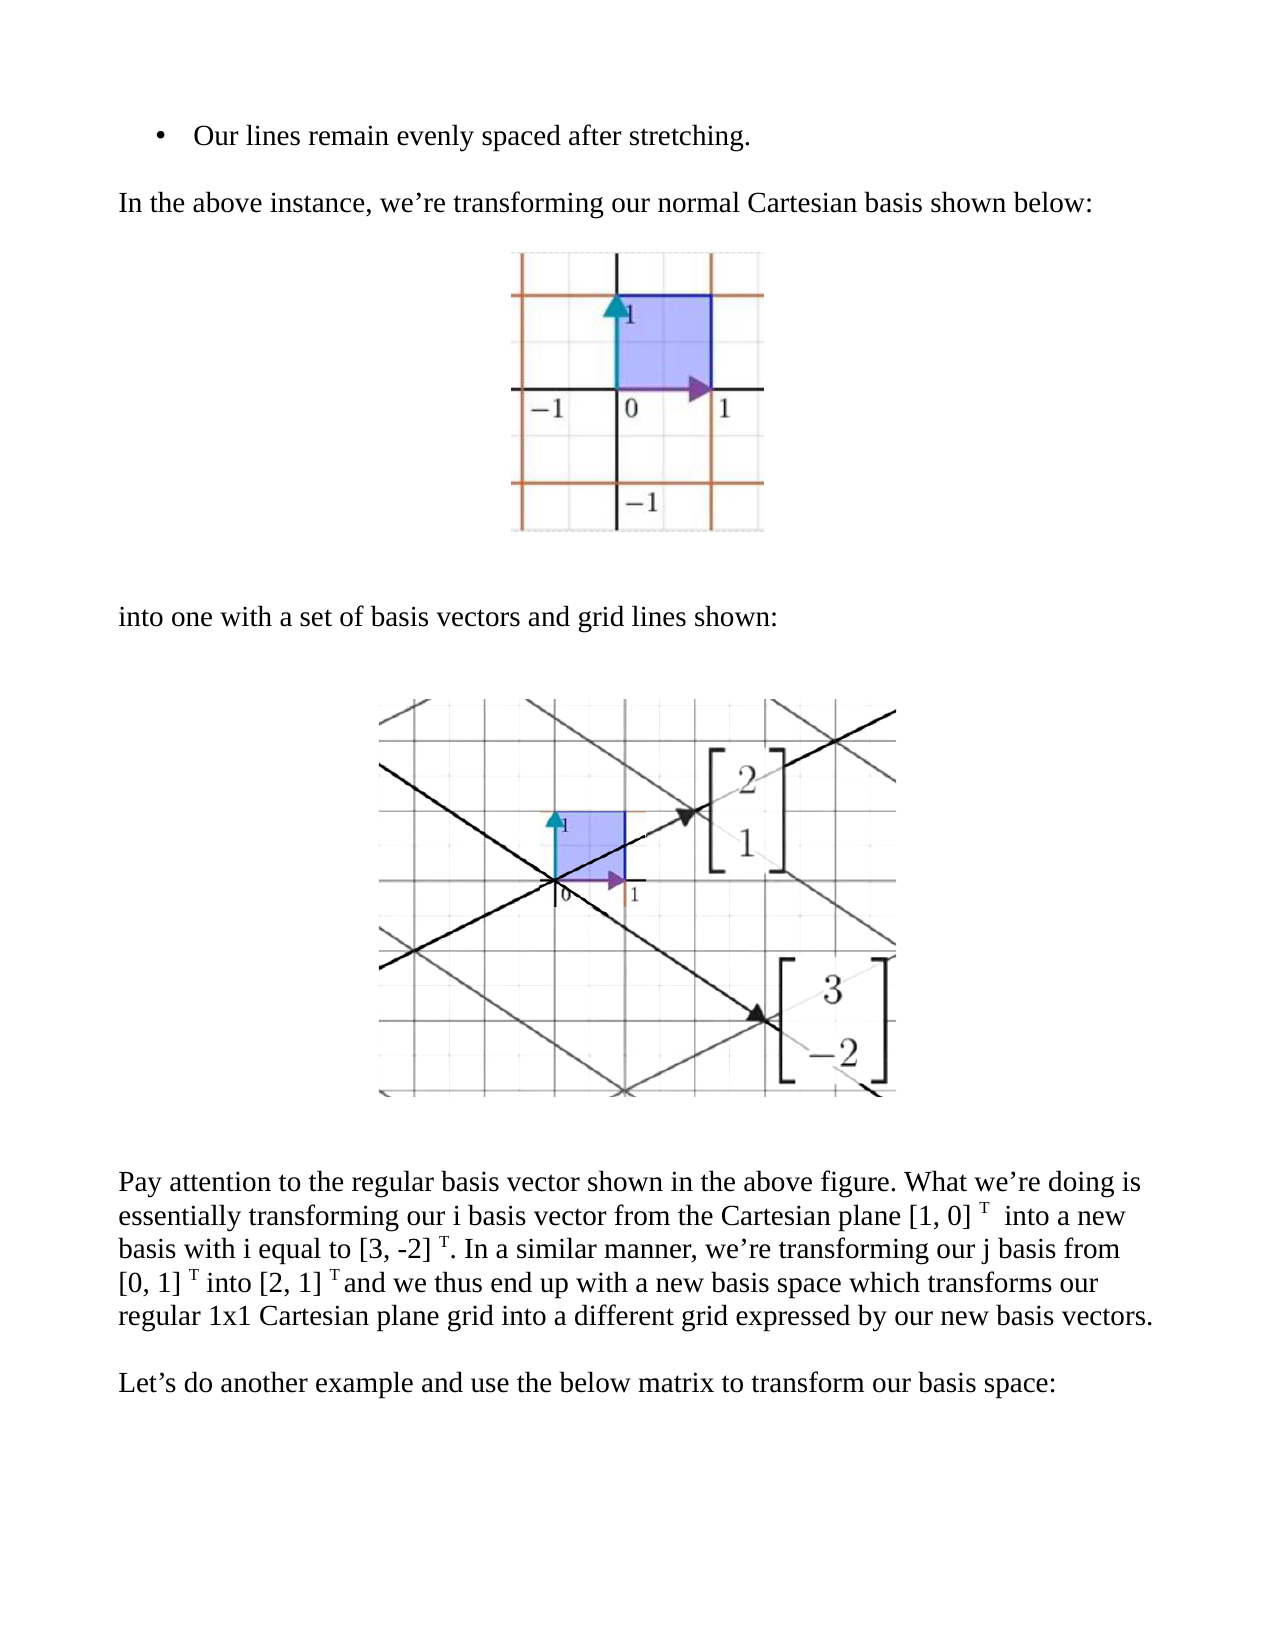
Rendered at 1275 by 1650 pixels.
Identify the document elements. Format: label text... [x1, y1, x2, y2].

list Our lines remain evenly spaced after stretching. [156, 118, 1157, 152]
picture [378, 699, 897, 1097]
text essentially transforming our i basis vector from the Cartesian plane [1, 0] T into a new basis with i equal to [3, -2] T. In a similar manner, we’re transforming our j basis from [0, 1] T into [2, 1] T and we thus end up with a new basis space which transforms our regular 1x1 Cartesian plane grid into a different grid expressed by our new basis vectors. [118, 1198, 1157, 1332]
text In the above instance, we’re transforming our normal Cartesian basis shown below: [118, 185, 1157, 219]
text Pay attention to the regular basis vector shown in the above figure. What we’re doing is [118, 1164, 1157, 1198]
picture [511, 252, 764, 532]
text into one with a set of basis vectors and grid lines shown: [118, 599, 1157, 633]
text Let’s do another example and use the below matrix to transform our basis space: [118, 1365, 1157, 1399]
